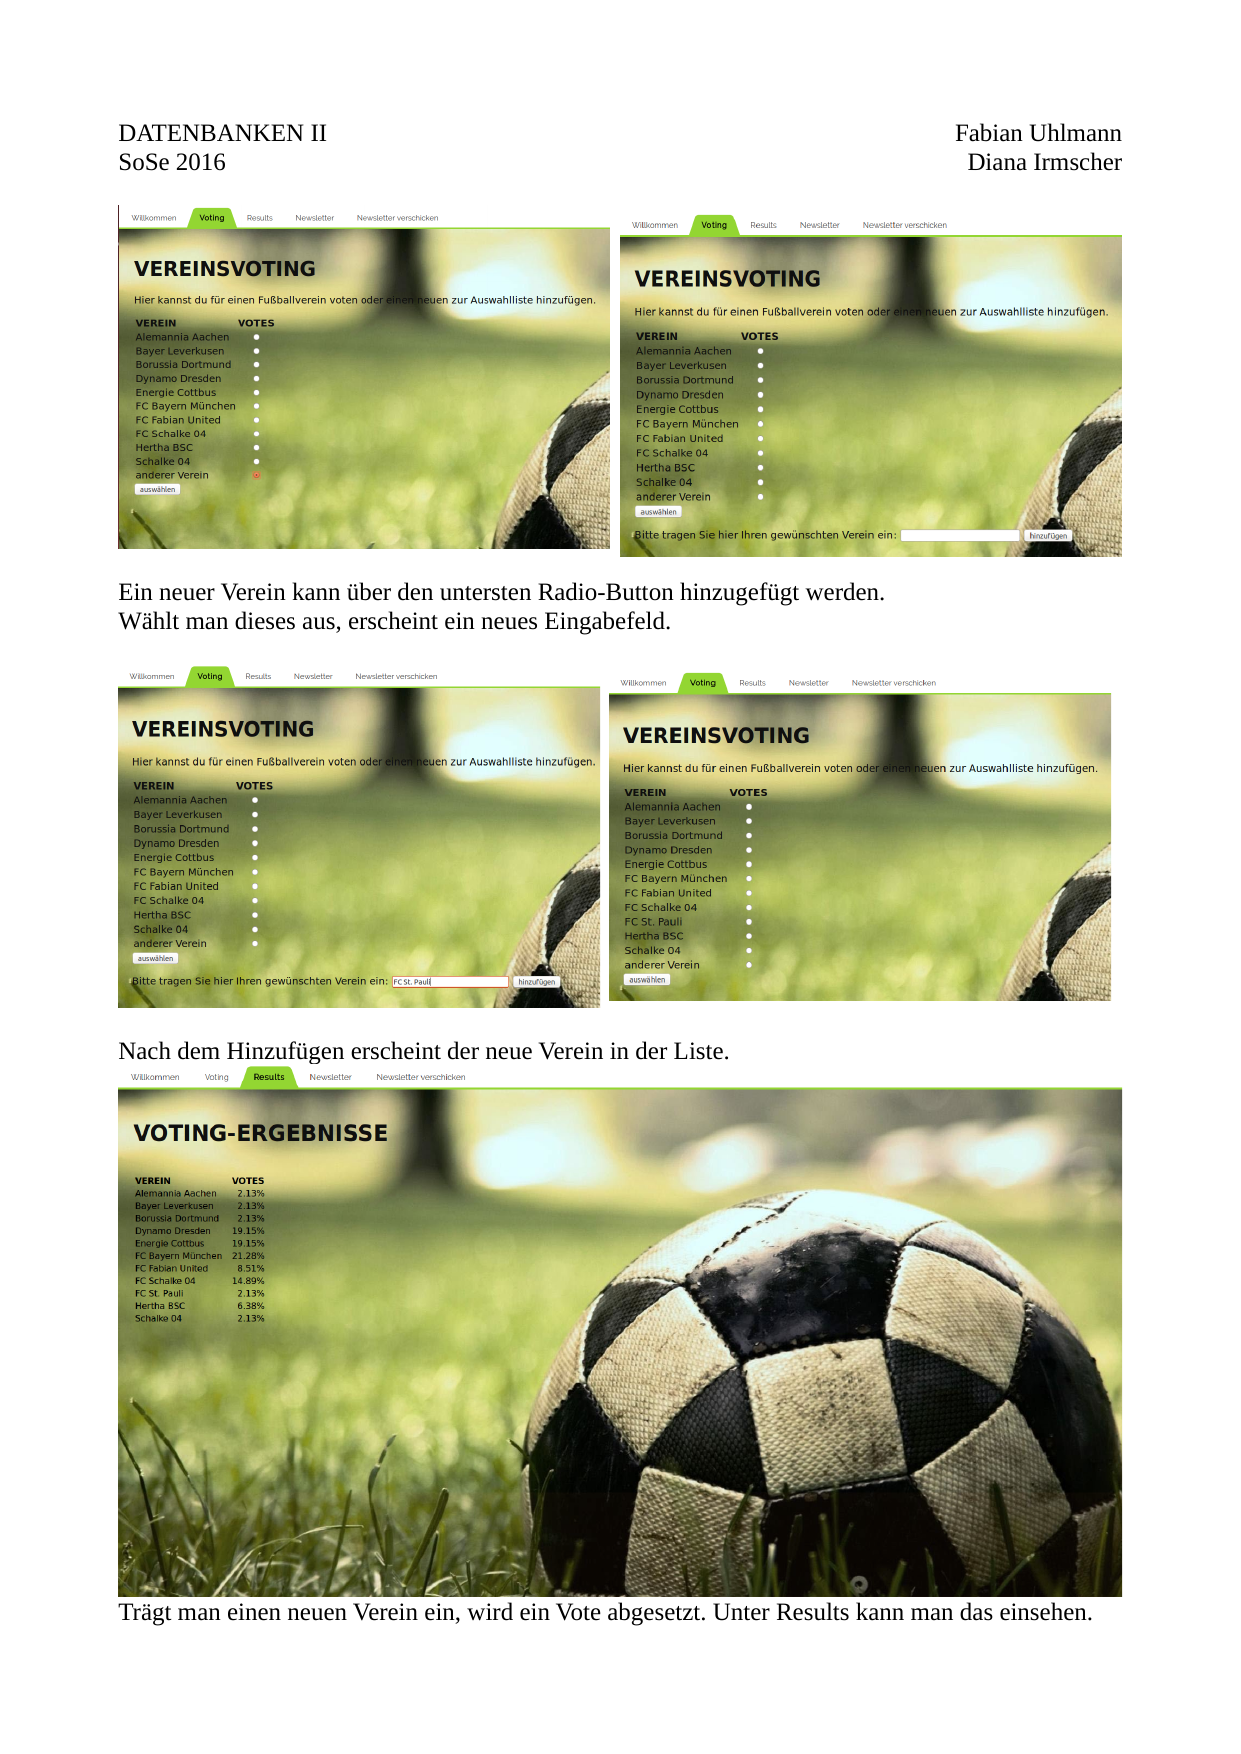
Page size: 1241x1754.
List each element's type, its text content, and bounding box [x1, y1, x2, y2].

text Ein neuer Verein kann über den untersten Radio-Button hinzugefügt werden. [118, 577, 1122, 606]
picture [118, 1064, 1123, 1597]
picture [620, 212, 1122, 557]
picture [609, 670, 1112, 1001]
picture [118, 205, 610, 549]
text Nach dem Hinzufügen erscheint der neue Verein in der Liste. [118, 1036, 1122, 1064]
picture [118, 663, 600, 1008]
text Wählt man dieses aus, erscheint ein neues Eingabefeld. [118, 606, 1122, 635]
text Trägt man einen neuen Verein ein, wird ein Vote abgesetzt. Unter Results kann man das einsehen. [118, 1597, 1122, 1626]
